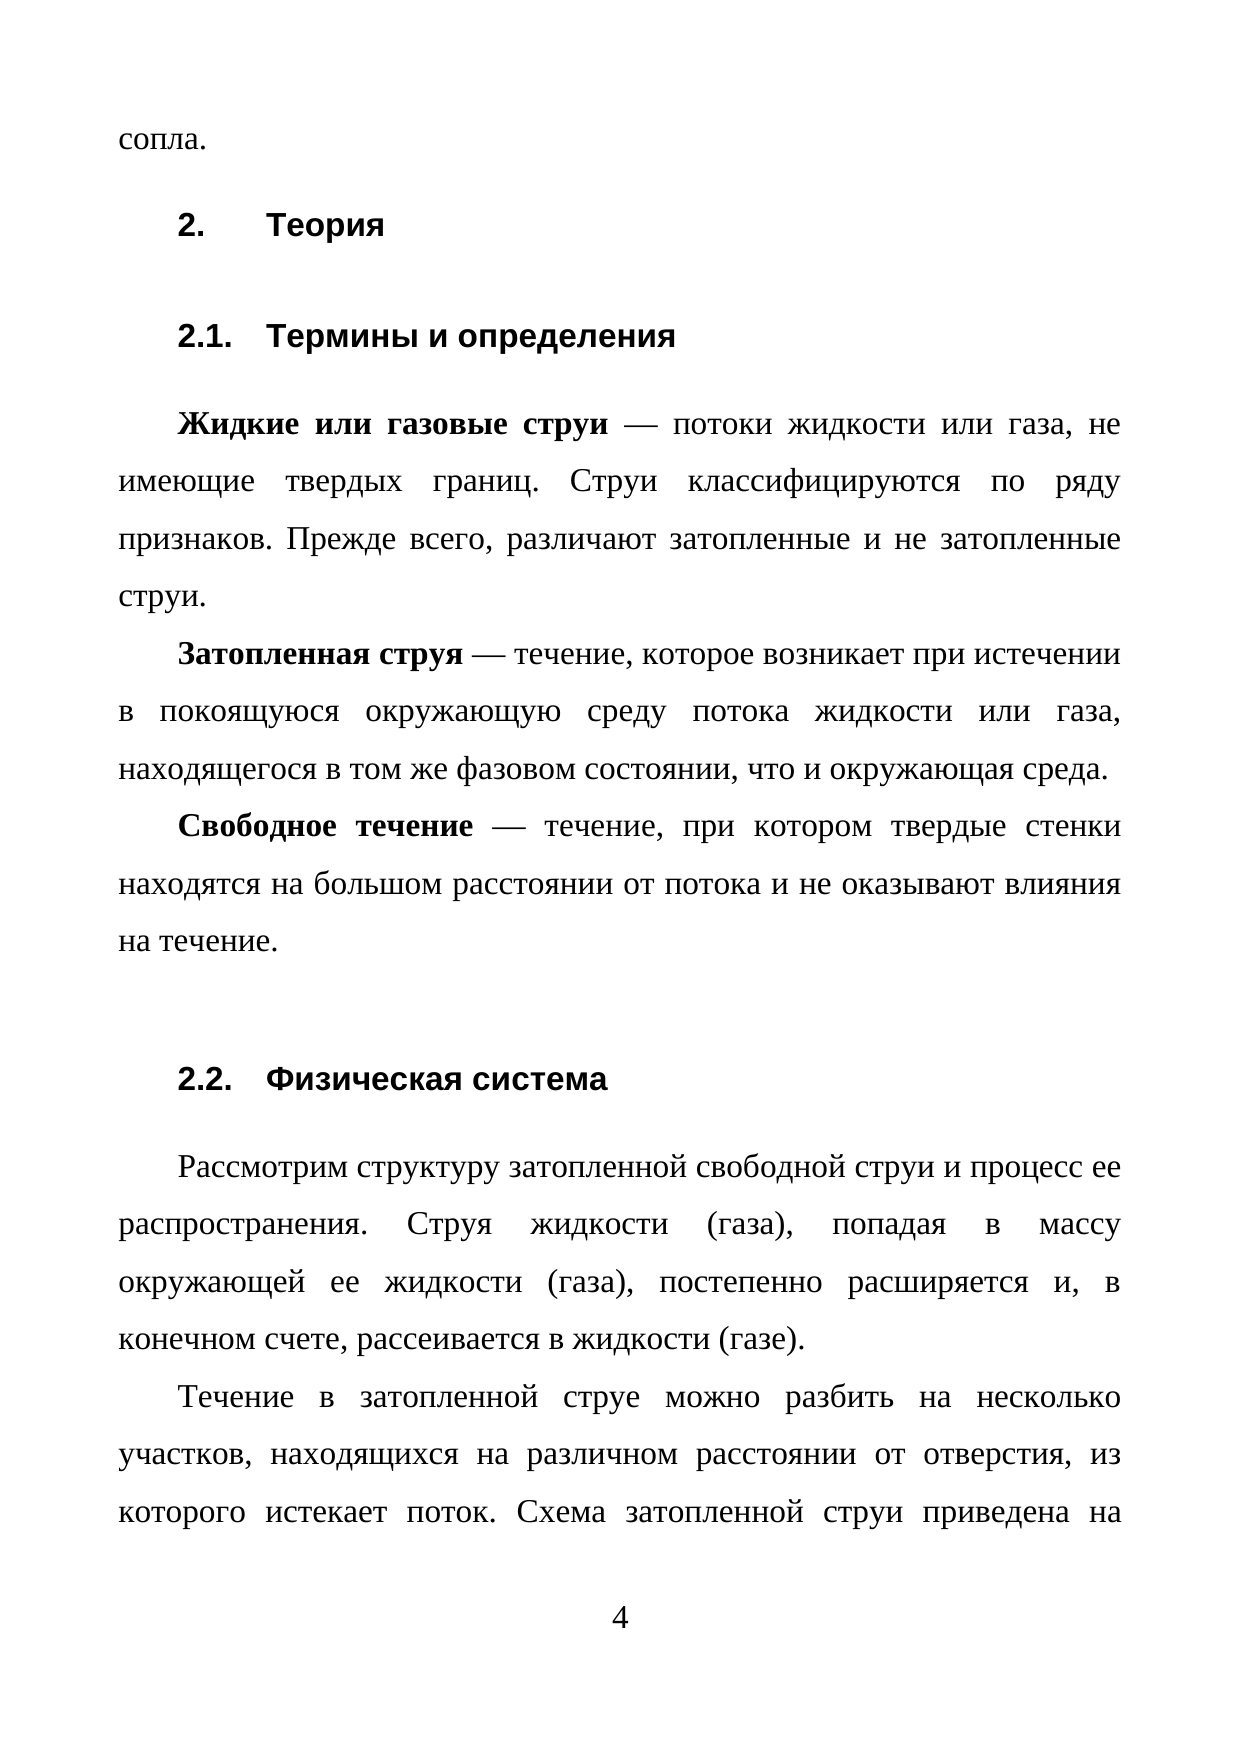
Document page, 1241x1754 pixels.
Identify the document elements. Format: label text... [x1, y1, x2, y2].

text Свободное течение — течение, при котором твердые стенки находятся на большом расстоянии от потока и не оказывают влияния на течение. [118, 805, 1122, 959]
text Рассмотрим структуру затопленной свободной струи и процесс ее распространения. Струя жидкости (газа), попадая в массу окружающей ее жидкости (газа), постепенно расширяется и, в конечном счете, рассеивается в жидкости (газе). [118, 1146, 1122, 1357]
text Жидкие или газовые струи — потоки жидкости или газа, не имеющие твердых границ. Струи классифицируются по ряду признаков. Прежде всего, различают затопленные и не затопленные струи. [118, 403, 1122, 614]
text Течение в затопленной струе можно разбить на несколько участков, находящихся на различном расстоянии от отверстия, из которого истекает поток. Схема затопленной струи приведена на [118, 1376, 1122, 1529]
text сопла. [118, 118, 1122, 156]
text Затопленная струя — течение, которое возникает при истечении в покоящуюся окружающую среду потока жидкости или газа, находящегося в том же фазовом состоянии, что и окружающая среда. [118, 633, 1122, 786]
subtitle Термины и определения [118, 316, 1122, 354]
subtitle Теория [118, 205, 1122, 243]
subtitle Физическая система [118, 1059, 1122, 1097]
